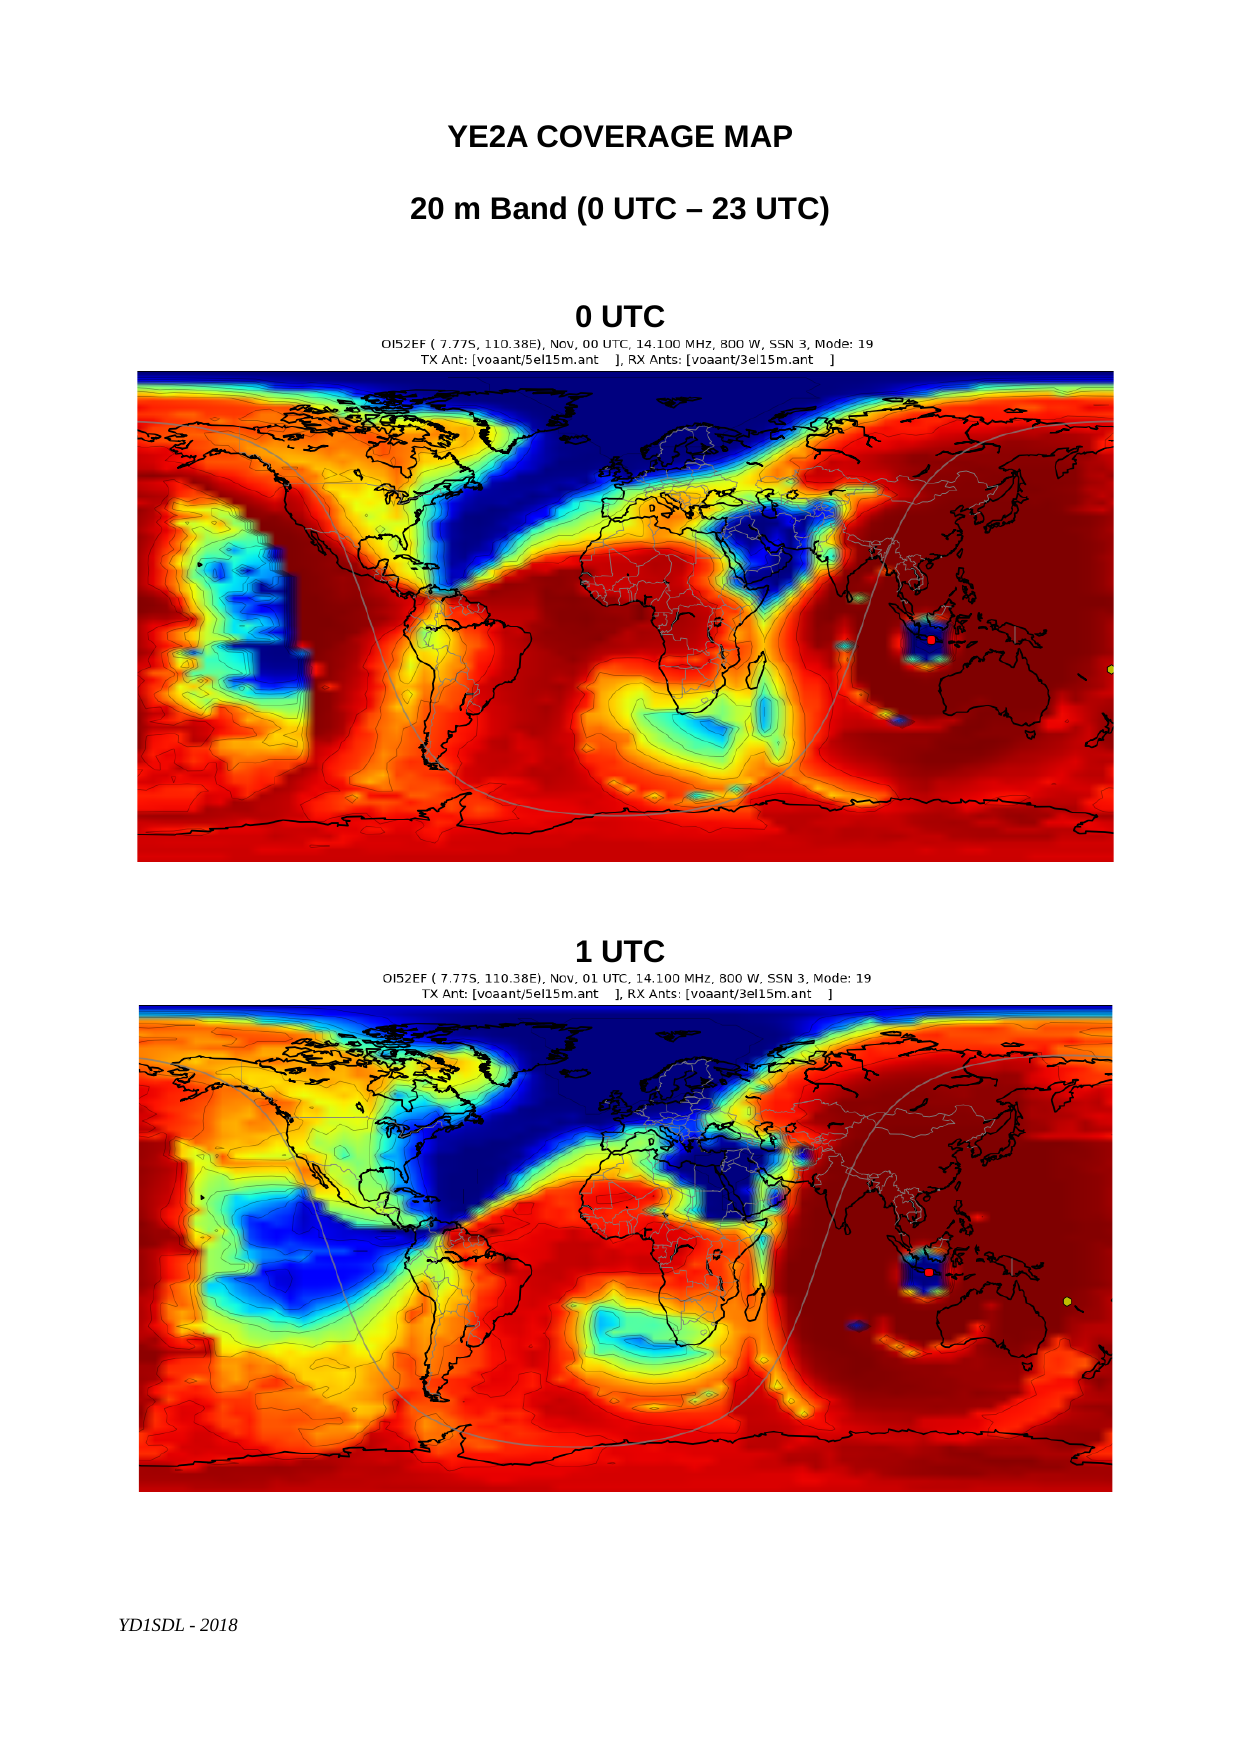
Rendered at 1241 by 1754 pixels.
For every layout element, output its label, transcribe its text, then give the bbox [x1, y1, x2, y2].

text 20 m Band (0 UTC – 23 UTC) [118, 190, 1122, 226]
text YE2A COVERAGE MAP [118, 118, 1122, 154]
text 1 UTC [118, 933, 1122, 969]
picture [138, 969, 1113, 1492]
text 0 UTC [118, 298, 1122, 334]
picture [137, 333, 1114, 862]
